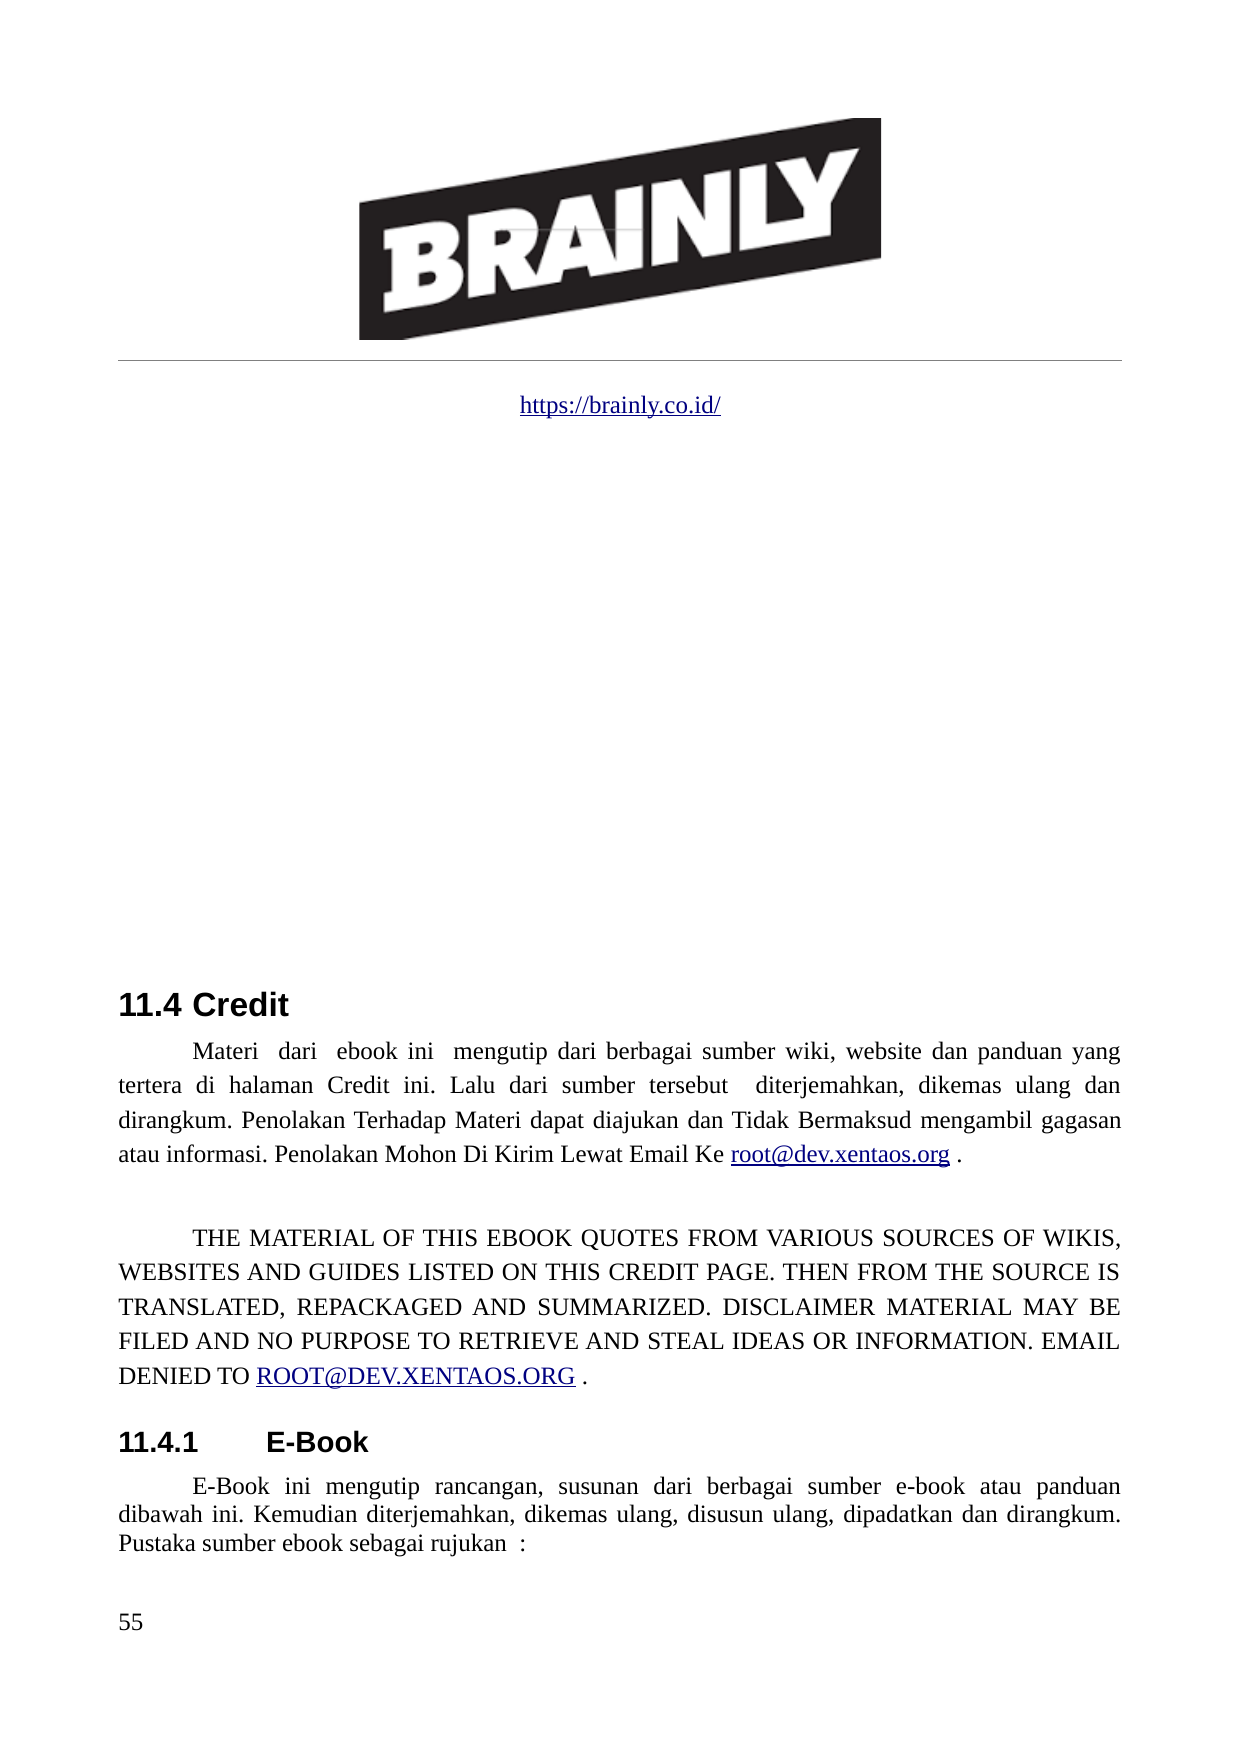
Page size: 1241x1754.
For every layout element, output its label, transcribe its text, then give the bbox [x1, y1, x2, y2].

text Materi dari ebook ini mengutip dari berbagai sumber wiki, website dan panduan yang tertera di halaman Credit ini. Lalu dari sumber tersebut diterjemahkan, dikemas ulang dan dirangkum. Penolakan Terhadap Materi dapat diajukan dan Tidak Bermaksud mengambil gagasan atau informasi. Penolakan Mohon Di Kirim Lewat Email Ke root@dev.xentaos.org . [118, 1036, 1122, 1168]
subtitle Credit [118, 985, 1122, 1023]
subtitle E-Book [118, 1424, 1122, 1458]
text https://brainly.co.id/ [118, 390, 1122, 418]
text E-Book ini mengutip rancangan, susunan dari berbagai sumber e-book atau panduan dibawah ini. Kemudian diterjemahkan, dikemas ulang, disusun ulang, dipadatkan dan dirangkum. Pustaka sumber ebook sebagai rujukan : [118, 1471, 1122, 1557]
picture [359, 118, 882, 340]
text THE MATERIAL OF THIS EBOOK QUOTES FROM VARIOUS SOURCES OF WIKIS, WEBSITES AND GUIDES LISTED ON THIS CREDIT PAGE. THEN FROM THE SOURCE IS TRANSLATED, REPACKAGED AND SUMMARIZED. DISCLAIMER MATERIAL MAY BE FILED AND NO PURPOSE TO RETRIEVE AND STEAL IDEAS OR INFORMATION. EMAIL DENIED TO ROOT@DEV.XENTAOS.ORG . [118, 1188, 1122, 1389]
